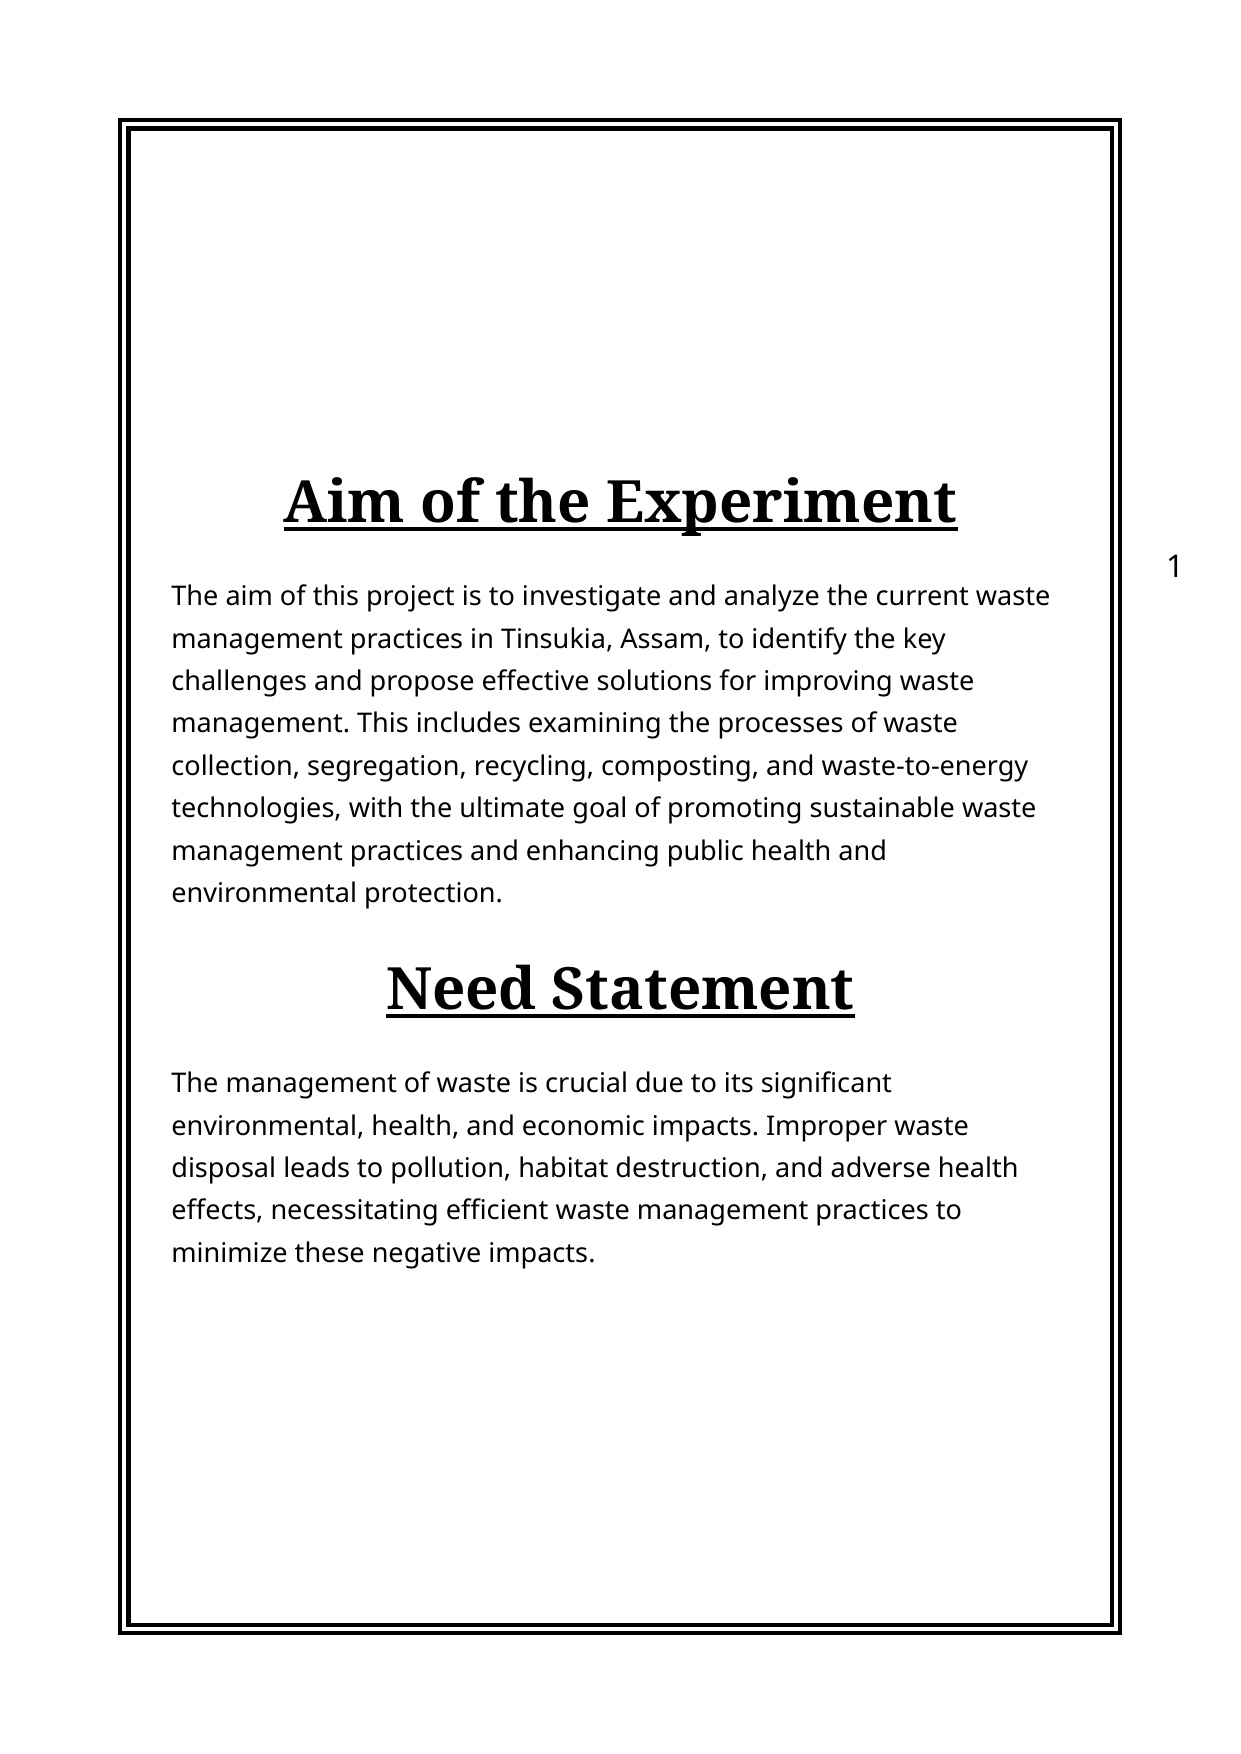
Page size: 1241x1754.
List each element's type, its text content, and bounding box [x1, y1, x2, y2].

text The aim of this project is to investigate and analyze the current waste management practices in Tinsukia, Assam, to identify the key challenges and propose effective solutions for improving waste management. This includes examining the processes of waste collection, segregation, recycling, composting, and waste-to-energy technologies, with the ultimate goal of promoting sustainable waste management practices and enhancing public health and environmental protection. [171, 577, 1069, 910]
text The management of waste is crucial due to its significant environmental, health, and economic impacts. Improper waste disposal leads to pollution, habitat destruction, and adverse health effects, necessitating efficient waste management practices to minimize these negative impacts. [171, 1063, 1069, 1270]
title Aim of the Experiment [134, 460, 1107, 539]
title Need Statement [134, 947, 1107, 1026]
